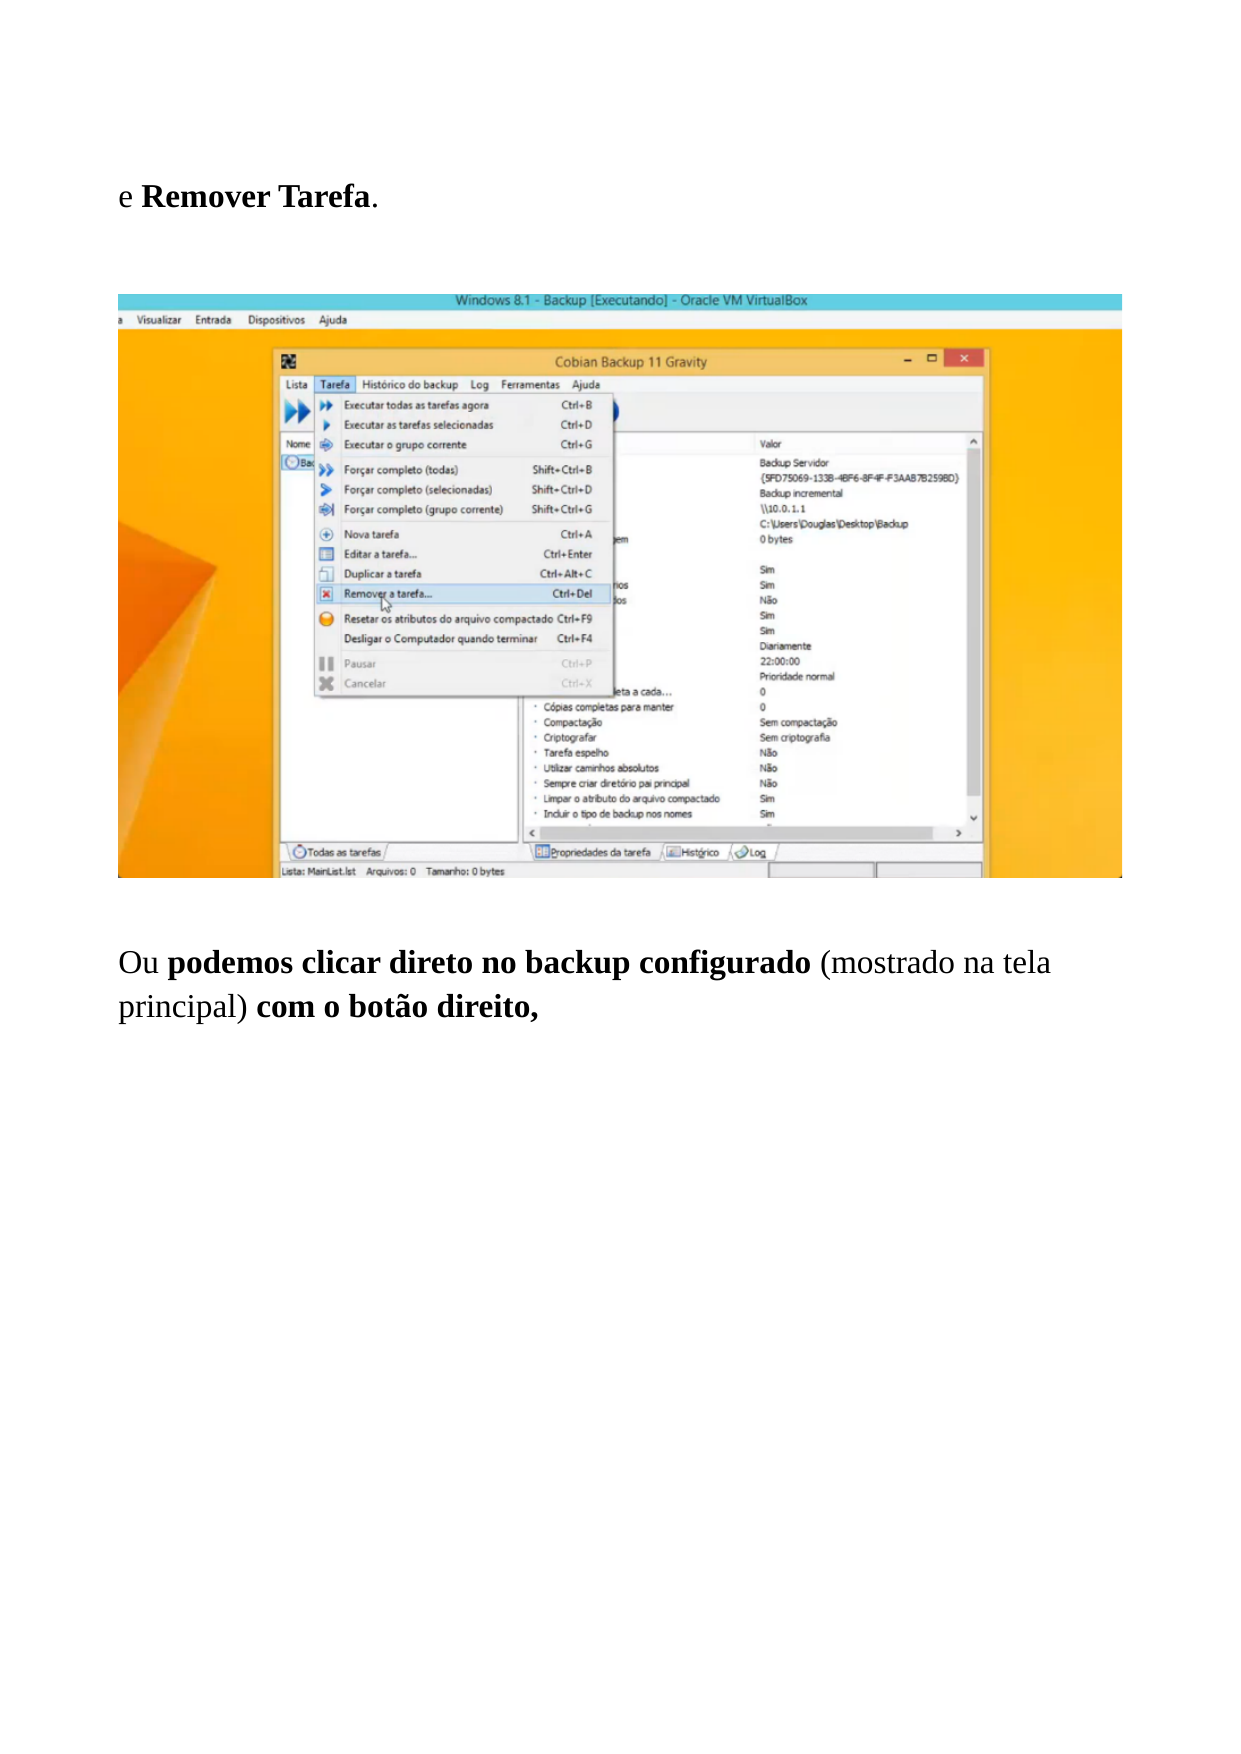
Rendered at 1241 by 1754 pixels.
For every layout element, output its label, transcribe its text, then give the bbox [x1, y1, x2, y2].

text e Remover Tarefa. [118, 177, 1122, 215]
text Ou podemos clicar direto no backup configurado (mostrado na tela principal) com o botão direito, [118, 942, 1122, 1025]
picture [118, 294, 1123, 878]
